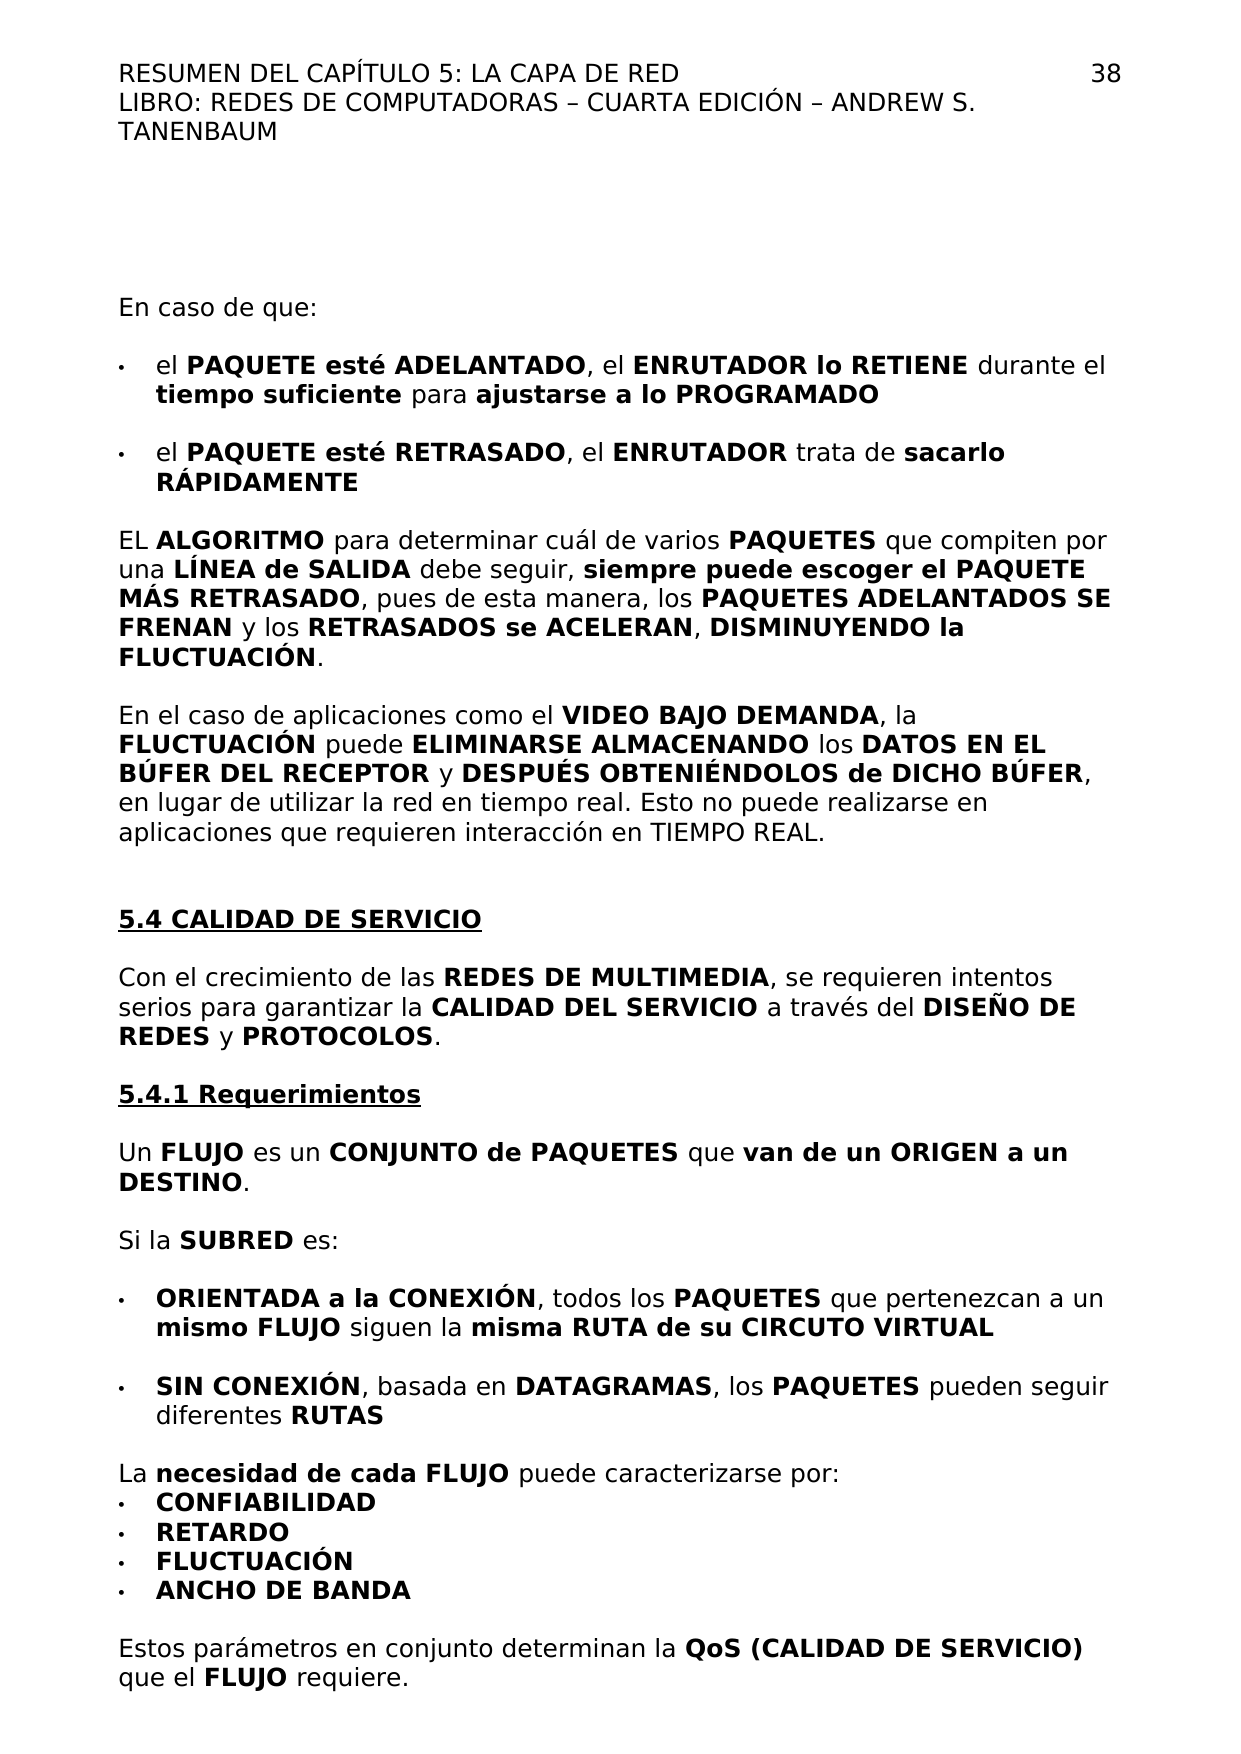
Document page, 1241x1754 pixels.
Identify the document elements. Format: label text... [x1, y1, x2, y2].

list FLUCTUACIÓN [118, 1547, 1122, 1576]
text 5.4.1 Requerimientos [118, 1080, 1122, 1109]
text EL ALGORITMO para determinar cuál de varios PAQUETES que compiten por una LÍNEA de SALIDA debe seguir, siempre puede escoger el PAQUETE MÁS RETRASADO, pues de esta manera, los PAQUETES ADELANTADOS SE FRENAN y los RETRASADOS se ACELERAN, DISMINUYENDO la FLUCTUACIÓN. [118, 526, 1122, 672]
list SIN CONEXIÓN, basada en DATAGRAMAS, los PAQUETES pueden seguir diferentes RUTAS [118, 1372, 1122, 1430]
list el PAQUETE esté ADELANTADO, el ENRUTADOR lo RETIENE durante el tiempo suficiente para ajustarse a lo PROGRAMADO [118, 351, 1122, 409]
list ANCHO DE BANDA [118, 1576, 1122, 1605]
list el PAQUETE esté RETRASADO, el ENRUTADOR trata de sacarlo RÁPIDAMENTE [118, 438, 1122, 497]
text Si la SUBRED es: [118, 1226, 1122, 1255]
list ORIENTADA a la CONEXIÓN, todos los PAQUETES que pertenezcan a un mismo FLUJO siguen la misma RUTA de su CIRCUTO VIRTUAL [118, 1284, 1122, 1343]
text Estos parámetros en conjunto determinan la QoS (CALIDAD DE SERVICIO) que el FLUJO requiere. [118, 1634, 1122, 1693]
list CONFIABILIDAD [118, 1488, 1122, 1518]
text En caso de que: [118, 293, 1122, 322]
text En el caso de aplicaciones como el VIDEO BAJO DEMANDA, la FLUCTUACIÓN puede ELIMINARSE ALMACENANDO los DATOS EN EL BÚFER DEL RECEPTOR y DESPUÉS OBTENIÉNDOLOS de DICHO BÚFER, en lugar de utilizar la red en tiempo real. Esto no puede realizarse en aplicaciones que requieren interacción en TIEMPO REAL. [118, 701, 1122, 847]
text Con el crecimiento de las REDES DE MULTIMEDIA, se requieren intentos serios para garantizar la CALIDAD DEL SERVICIO a través del DISEÑO DE REDES y PROTOCOLOS. [118, 963, 1122, 1051]
text 5.4 CALIDAD DE SERVICIO [118, 905, 1122, 934]
text Un FLUJO es un CONJUNTO de PAQUETES que van de un ORIGEN a un DESTINO. [118, 1138, 1122, 1197]
list RETARDO [118, 1518, 1122, 1547]
text La necesidad de cada FLUJO puede caracterizarse por: [118, 1459, 1122, 1488]
